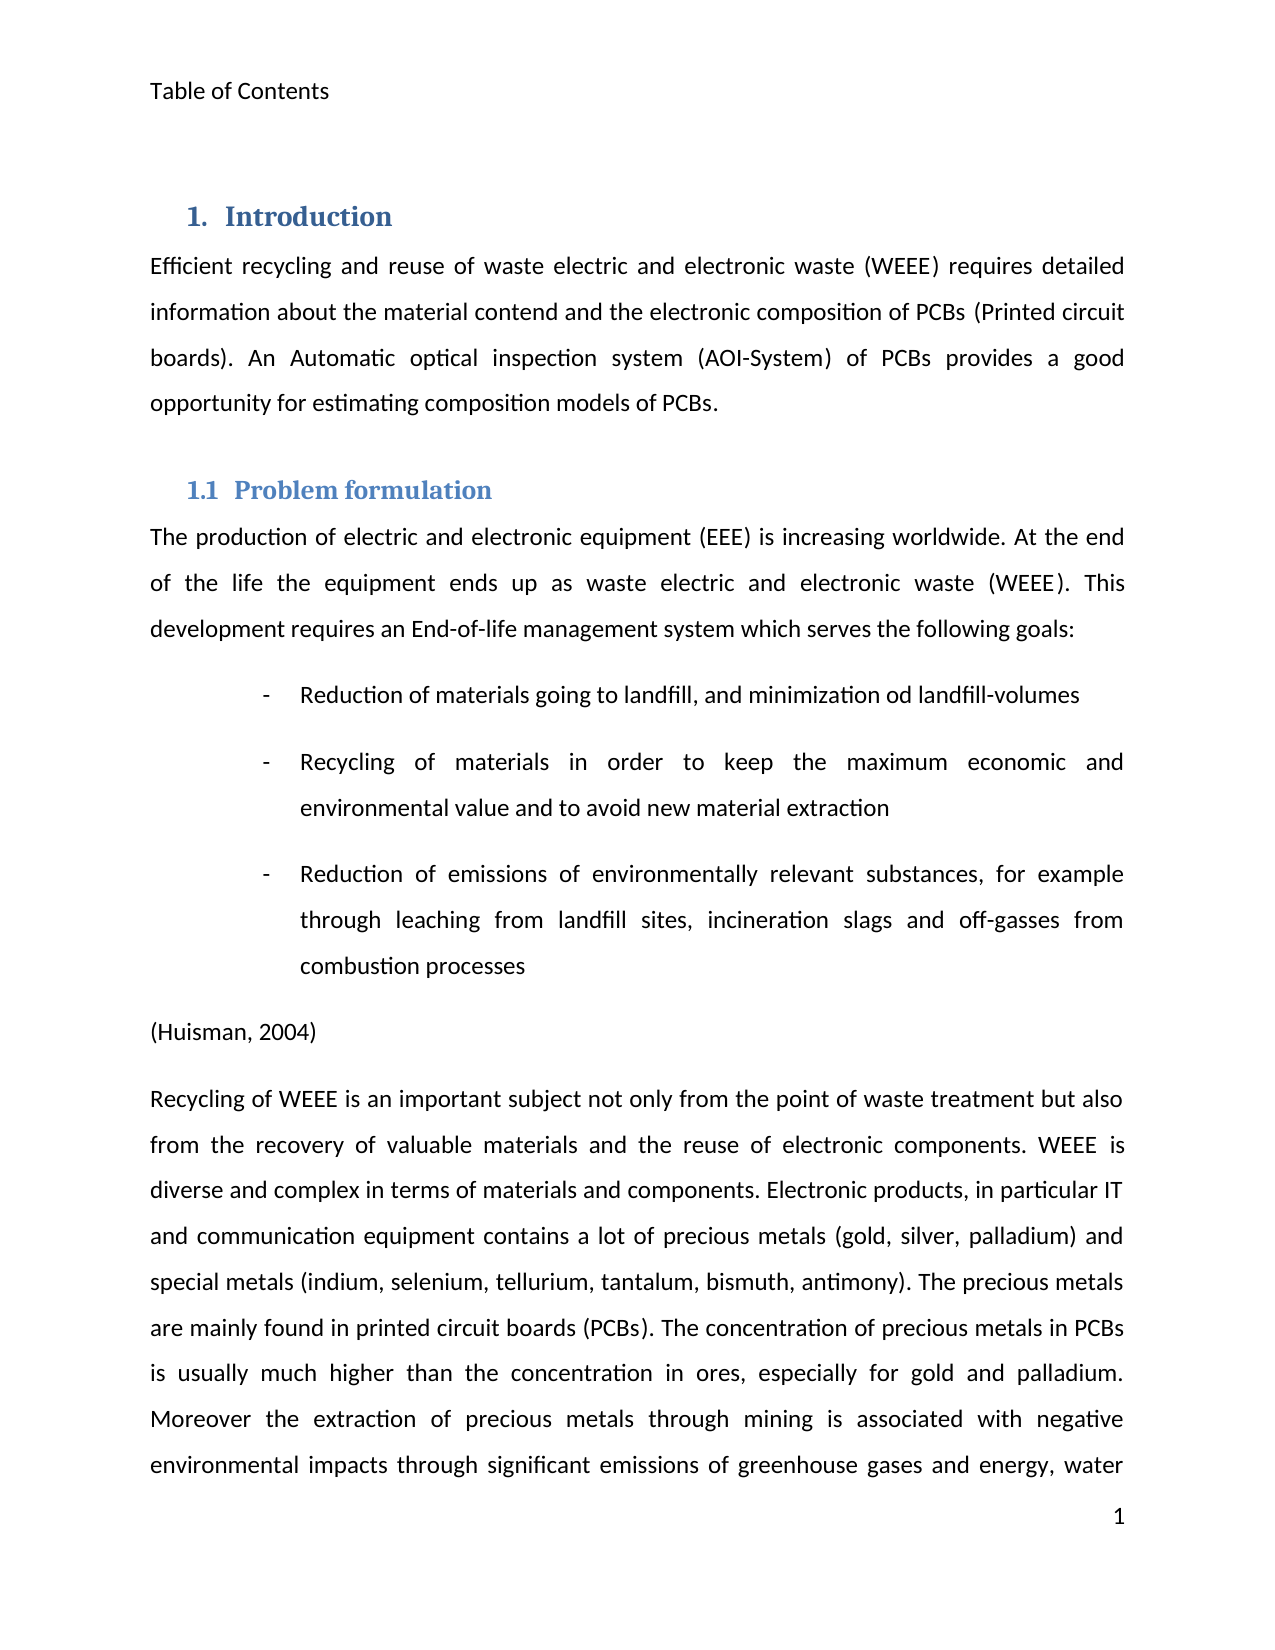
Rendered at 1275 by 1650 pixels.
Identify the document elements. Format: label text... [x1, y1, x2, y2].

subtitle Problem formulation [187, 475, 1125, 506]
list Reduction of emissions of environmentally relevant substances, for example through leaching from landfill sites, incineration slags and off-gasses from combustion processes [262, 858, 1125, 980]
list Recycling of materials in order to keep the maximum economic and environmental value and to avoid new material extraction [262, 746, 1125, 822]
text The production of electric and electronic equipment (EEE) is increasing worldwide. At the end of the life the equipment ends up as waste electric and electronic waste (WEEE). This development requires an End-of-life management system which serves the following goals: [150, 522, 1125, 643]
text Efficient recycling and reuse of waste electric and electronic waste (WEEE) requires detailed information about the material contend and the electronic composition of PCBs (Printed circuit boards). An Automatic optical inspection system (AOI-System) of PCBs provides a good opportunity for estimating composition models of PCBs. [150, 250, 1125, 418]
text Recycling of WEEE is an important subject not only from the point of waste treatment but also from the recovery of valuable materials and the reuse of electronic components. WEEE is diverse and complex in terms of materials and components. Electronic products, in particular IT and communication equipment contains a lot of precious metals (gold, silver, palladium) and special metals (indium, selenium, tellurium, tantalum, bismuth, antimony). The precious metals are mainly found in printed circuit boards (PCBs). The concentration of precious metals in PCBs is usually much higher than the concentration in ores, especially for gold and palladium. Moreover the extraction of precious metals through mining is associated with negative environmental impacts through significant emissions of greenhouse gases and energy, water [150, 1083, 1125, 1479]
list Reduction of materials going to landfill, and minimization od landfill-volumes [262, 679, 1125, 710]
subtitle Introduction [187, 200, 1125, 233]
text (Huisman, 2004) [150, 1016, 1125, 1047]
